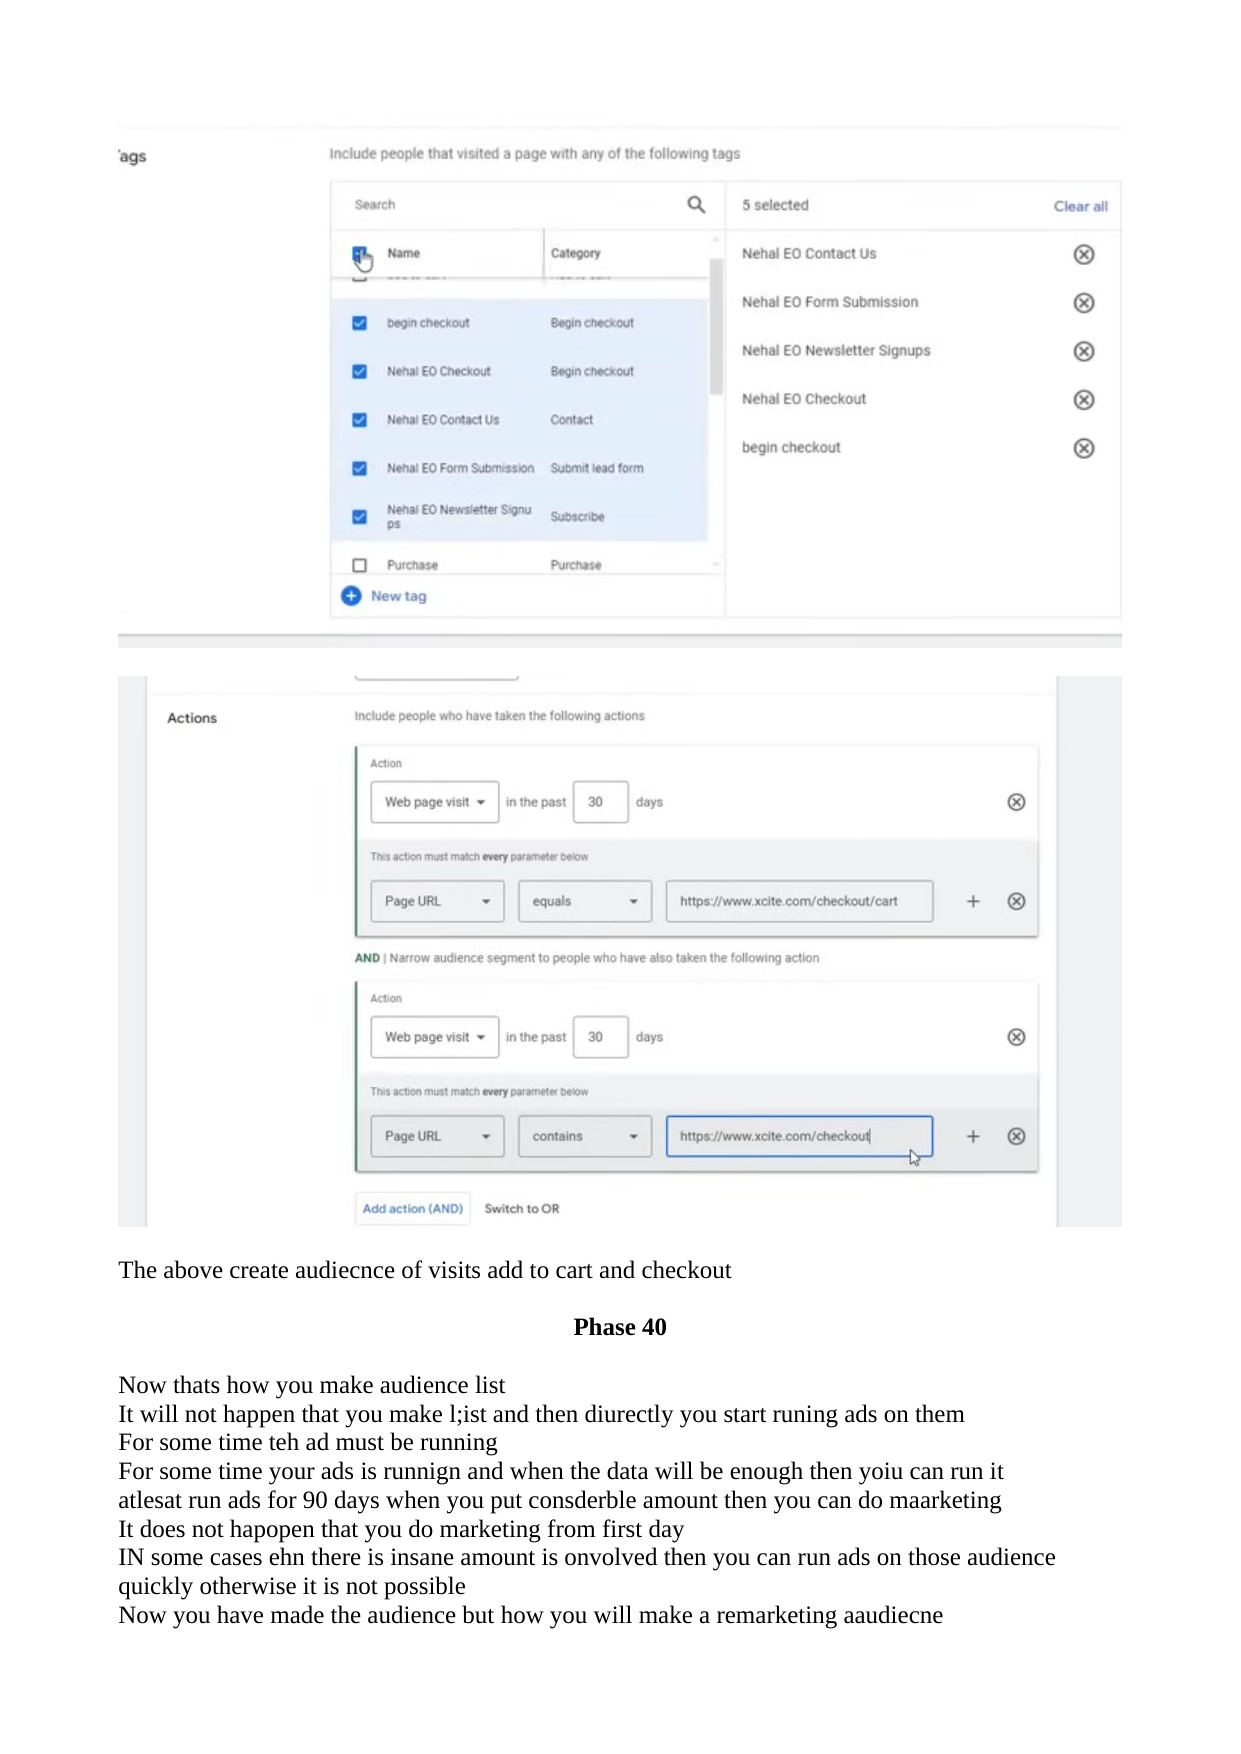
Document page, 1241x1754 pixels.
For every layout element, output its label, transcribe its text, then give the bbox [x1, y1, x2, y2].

text Now you have made the audience but how you will make a remarketing aaudiecne [118, 1600, 1122, 1629]
text For some time teh ad must be running [118, 1427, 1122, 1456]
text atlesat run ads for 90 days when you put consderble amount then you can do maarketing [118, 1485, 1122, 1514]
text Phase 40 [118, 1312, 1122, 1341]
picture [118, 118, 1122, 648]
picture [118, 676, 1122, 1227]
text It will not happen that you make l;ist and then diurectly you start runing ads on them [118, 1399, 1122, 1427]
text It does not hapopen that you do marketing from first day [118, 1514, 1122, 1542]
text Now thats how you make audience list [118, 1370, 1122, 1399]
text IN some cases ehn there is insane amount is onvolved then you can run ads on those audience quickly otherwise it is not possible [118, 1542, 1122, 1600]
text For some time your ads is runnign and when the data will be enough then yoiu can run it [118, 1456, 1122, 1485]
text The above create audiecnce of visits add to cart and checkout [118, 1255, 1122, 1284]
